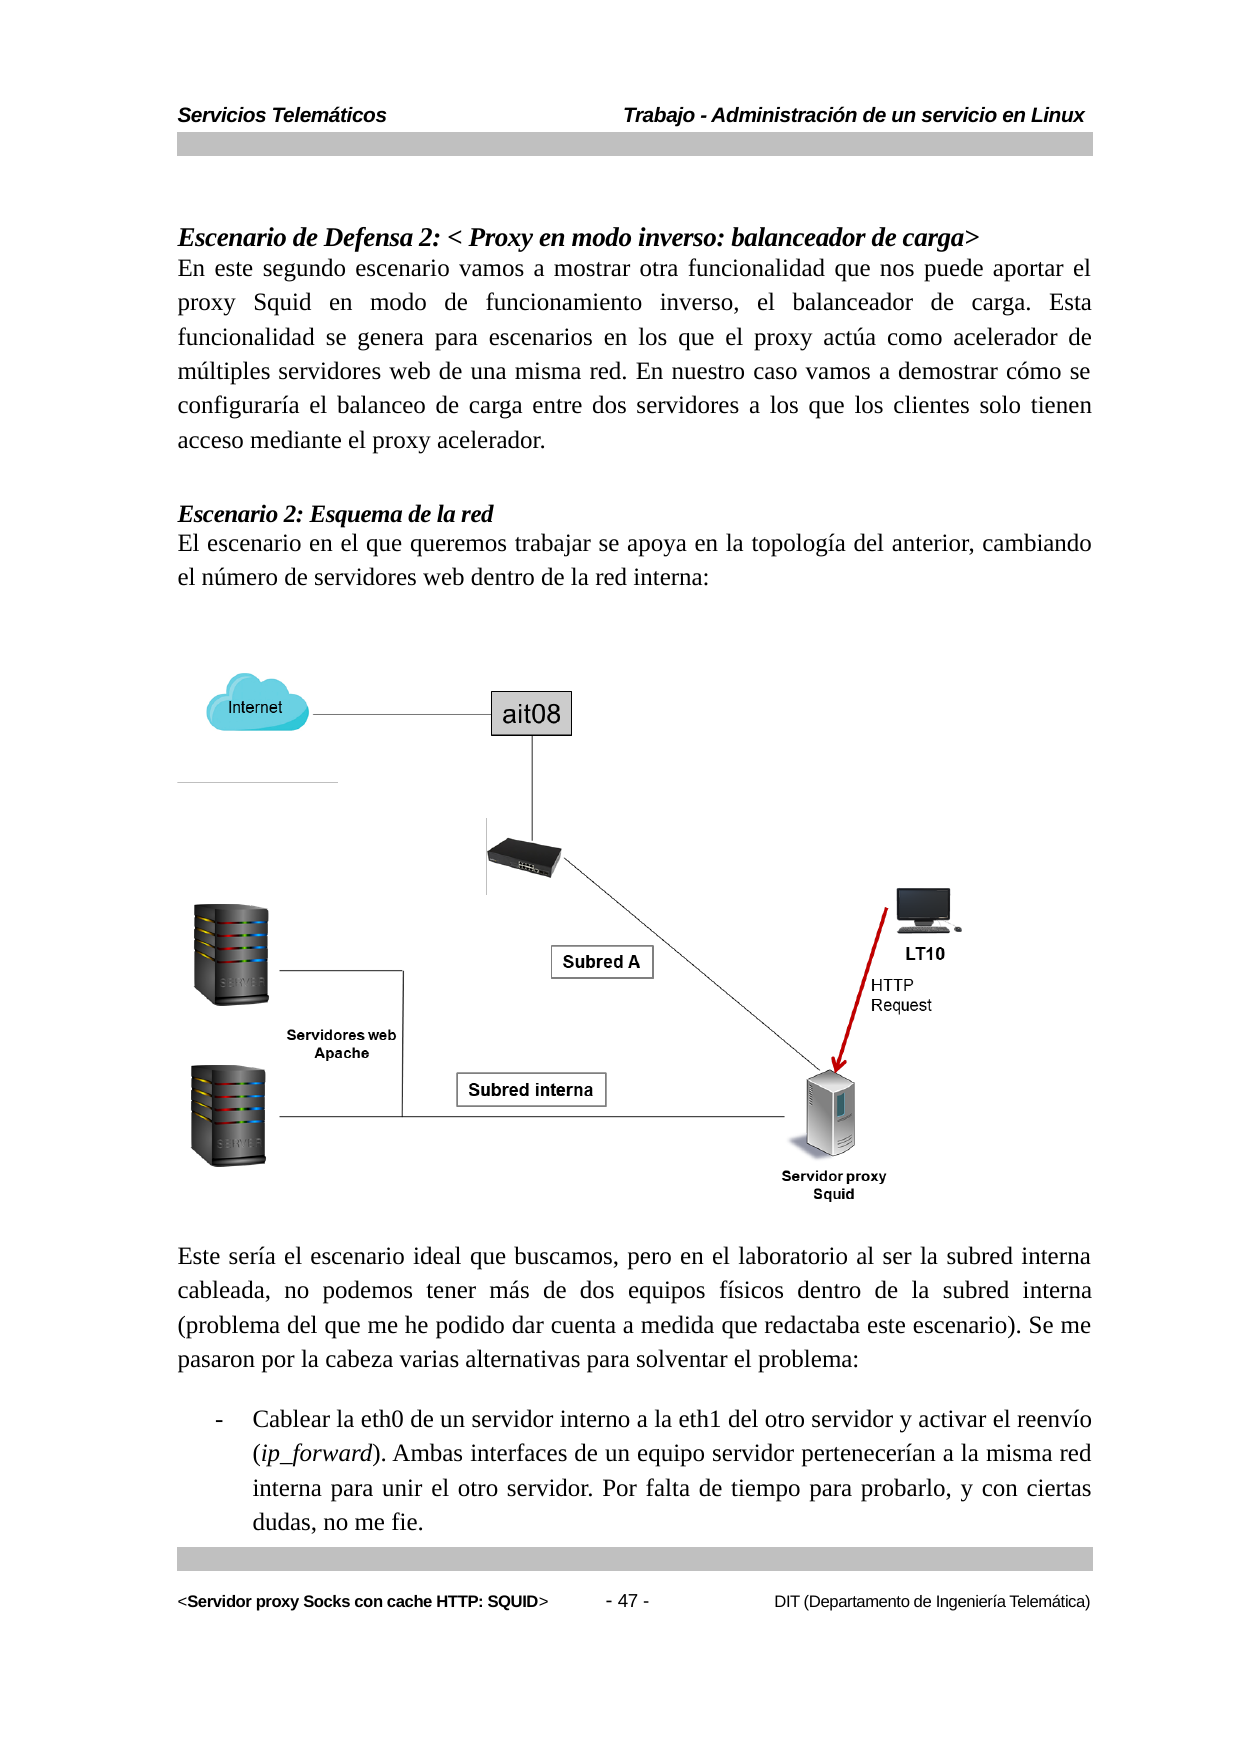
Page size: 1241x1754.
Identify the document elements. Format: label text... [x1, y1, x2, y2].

list Escenario 2: Esquema de la red [177, 499, 1093, 528]
text El escenario en el que queremos trabajar se apoya en la topología del anterior, cambiando el número de servidores web dentro de la red interna: [177, 528, 1093, 591]
text Este sería el escenario ideal que buscamos, pero en el laboratorio al ser la subred interna cableada, no podemos tener más de dos equipos físicos dentro de la subred interna (problema del que me he podido dar cuenta a medida que redactaba este escenario). Se me pasaron por la cabeza varias alternativas para solventar el problema: [177, 1241, 1093, 1373]
list Escenario de Defensa 2: < Proxy en modo inverso: balanceador de carga> [177, 221, 1093, 253]
list Cablear la eth0 de un servidor interno a la eth1 del otro servidor y activar el reenvío (ip_forward). Ambas interfaces de un equipo servidor pertenecerían a la misma red interna para unir el otro servidor. Por falta de tiempo para probarlo, y con ciertas dudas, no me fie. [215, 1404, 1093, 1536]
text En este segundo escenario vamos a mostrar otra funcionalidad que nos puede aportar el proxy Squid en modo de funcionamiento inverso, el balanceador de carga. Esta funcionalidad se genera para escenarios en los que el proxy actúa como acelerador de múltiples servidores web de una misma red. En nuestro caso vamos a demostrar cómo se configuraría el balanceo de carga entre dos servidores a los que los clientes solo tienen acceso mediante el proxy acelerador. [177, 253, 1093, 454]
